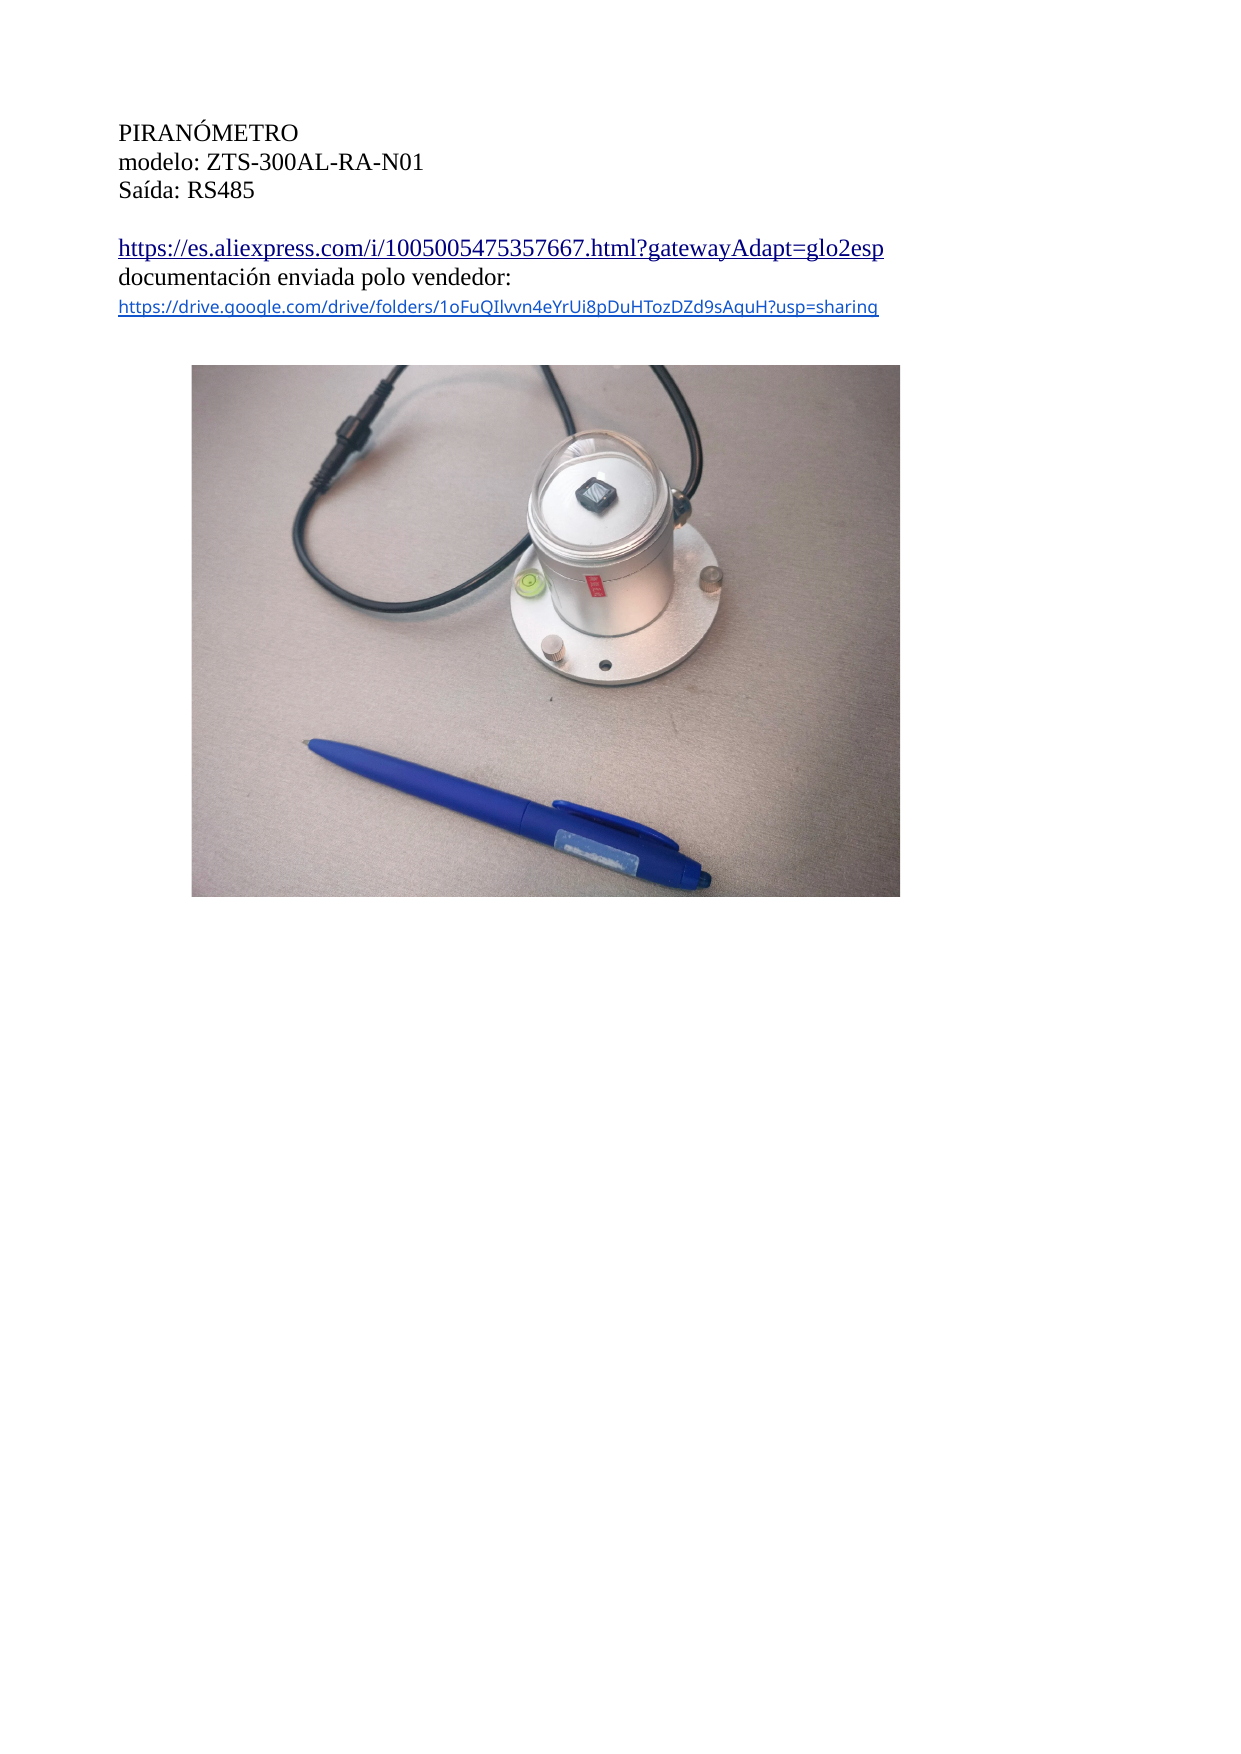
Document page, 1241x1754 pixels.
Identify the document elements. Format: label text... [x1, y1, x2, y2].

picture [191, 365, 901, 897]
text modelo: ZTS-300AL-RA-N01 [118, 147, 1122, 176]
text PIRANÓMETRO [118, 118, 1122, 147]
text documentación enviada polo vendedor: [118, 262, 1122, 291]
text https://es.aliexpress.com/i/1005005475357667.html?gatewayAdapt=glo2esp [118, 233, 1122, 262]
text Saída: RS485 [118, 176, 1122, 204]
text https://drive.google.com/drive/folders/1oFuQIlvvn4eYrUi8pDuHTozDZd9sAquH?usp=sharing [118, 291, 1122, 319]
